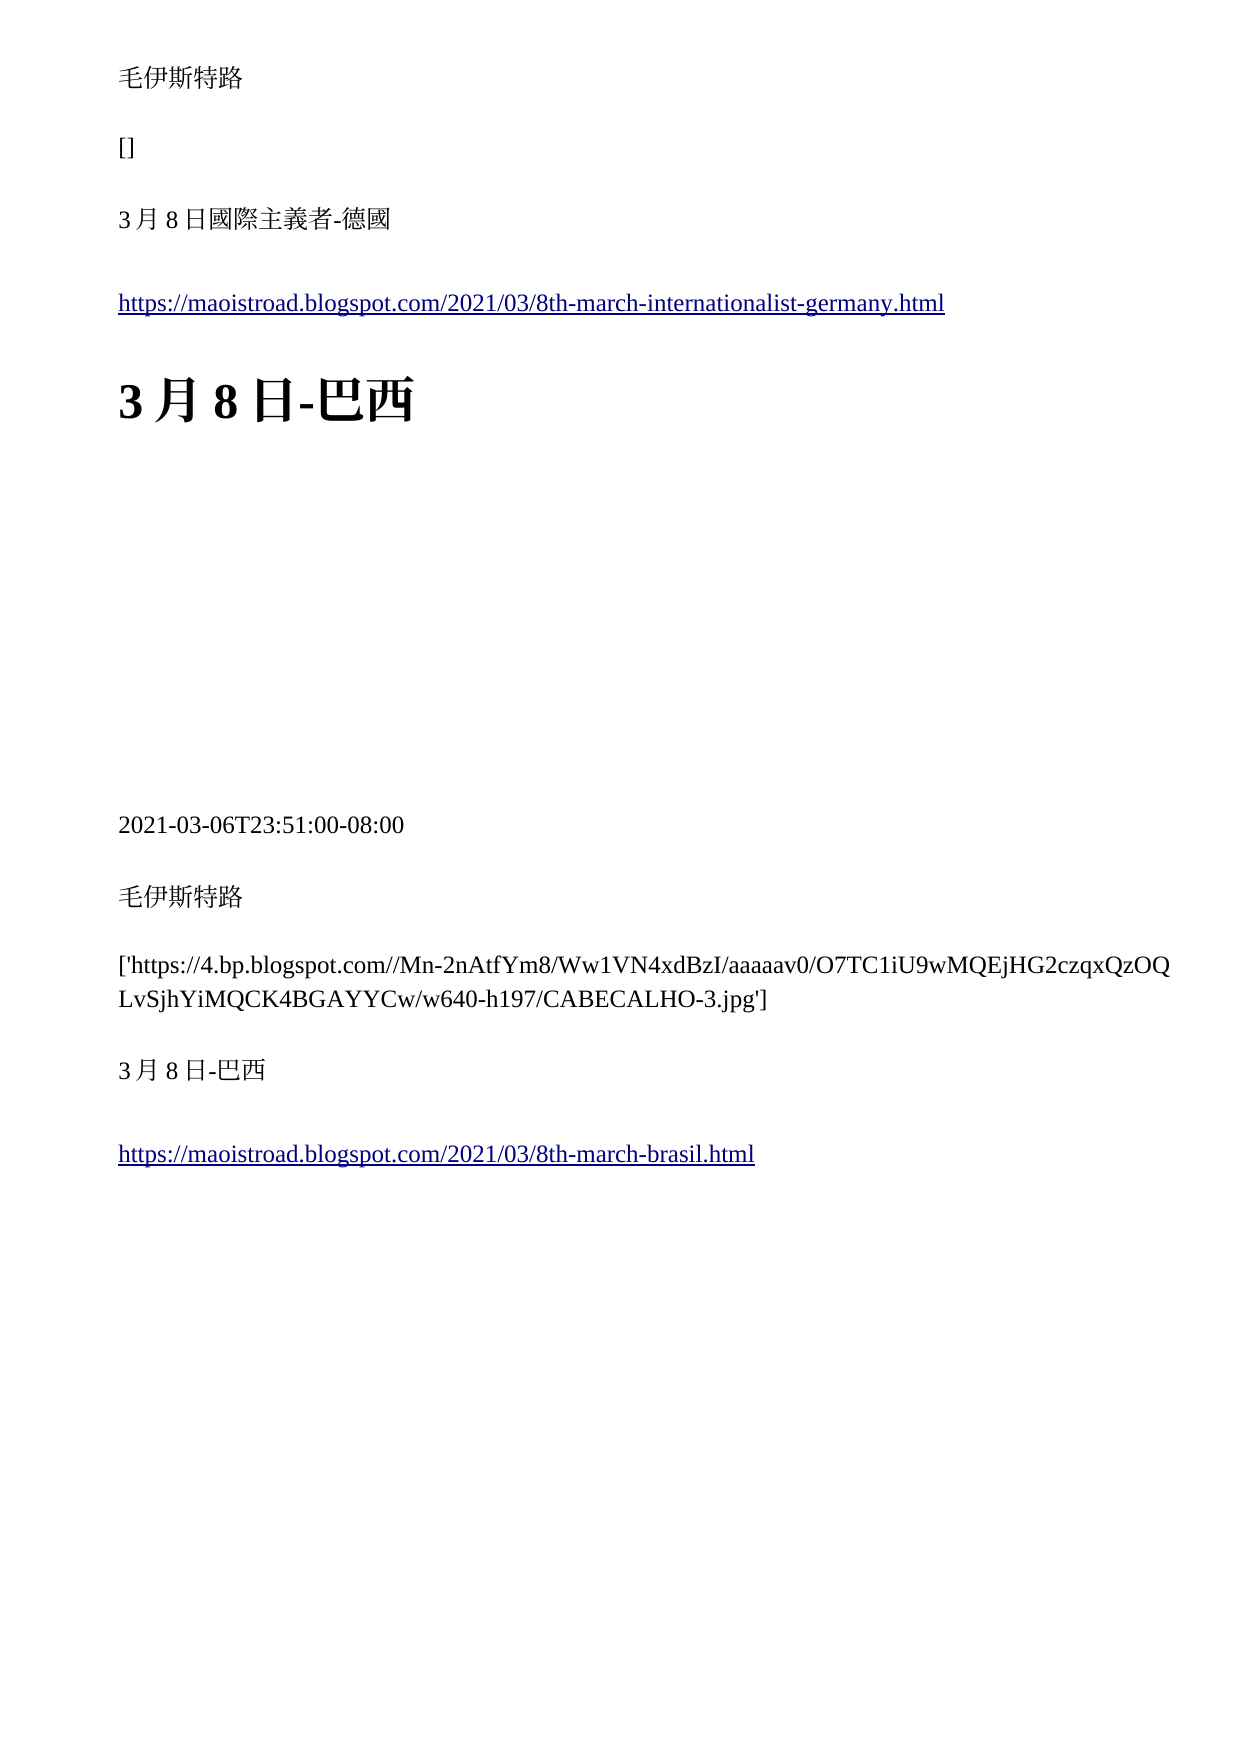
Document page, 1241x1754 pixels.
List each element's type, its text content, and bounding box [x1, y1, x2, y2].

text https://maoistroad.blogspot.com/2021/03/8th-march-internationalist-germany.html [118, 255, 1181, 317]
subtitle 3月8日-巴西 [118, 361, 1181, 433]
text 毛伊斯特路 [] 3月8日國際主義者-德國 [118, 59, 1181, 235]
text 2021-03-06T23:51:00-08:00 毛伊斯特路 ['https://4.bp.blogspot.com//Mn-2nAtfYm8/Ww1VN4xdBzI/aaaaav0/O7TC1iU9wMQEjHG2czqxQzOQLvSjhYiMQCK4BGAYYCw/w640-h197/CABECALHO-3.jpg'] 3月8日-巴西 [118, 777, 1181, 1087]
text https://maoistroad.blogspot.com/2021/03/8th-march-brasil.html [118, 1107, 1181, 1168]
